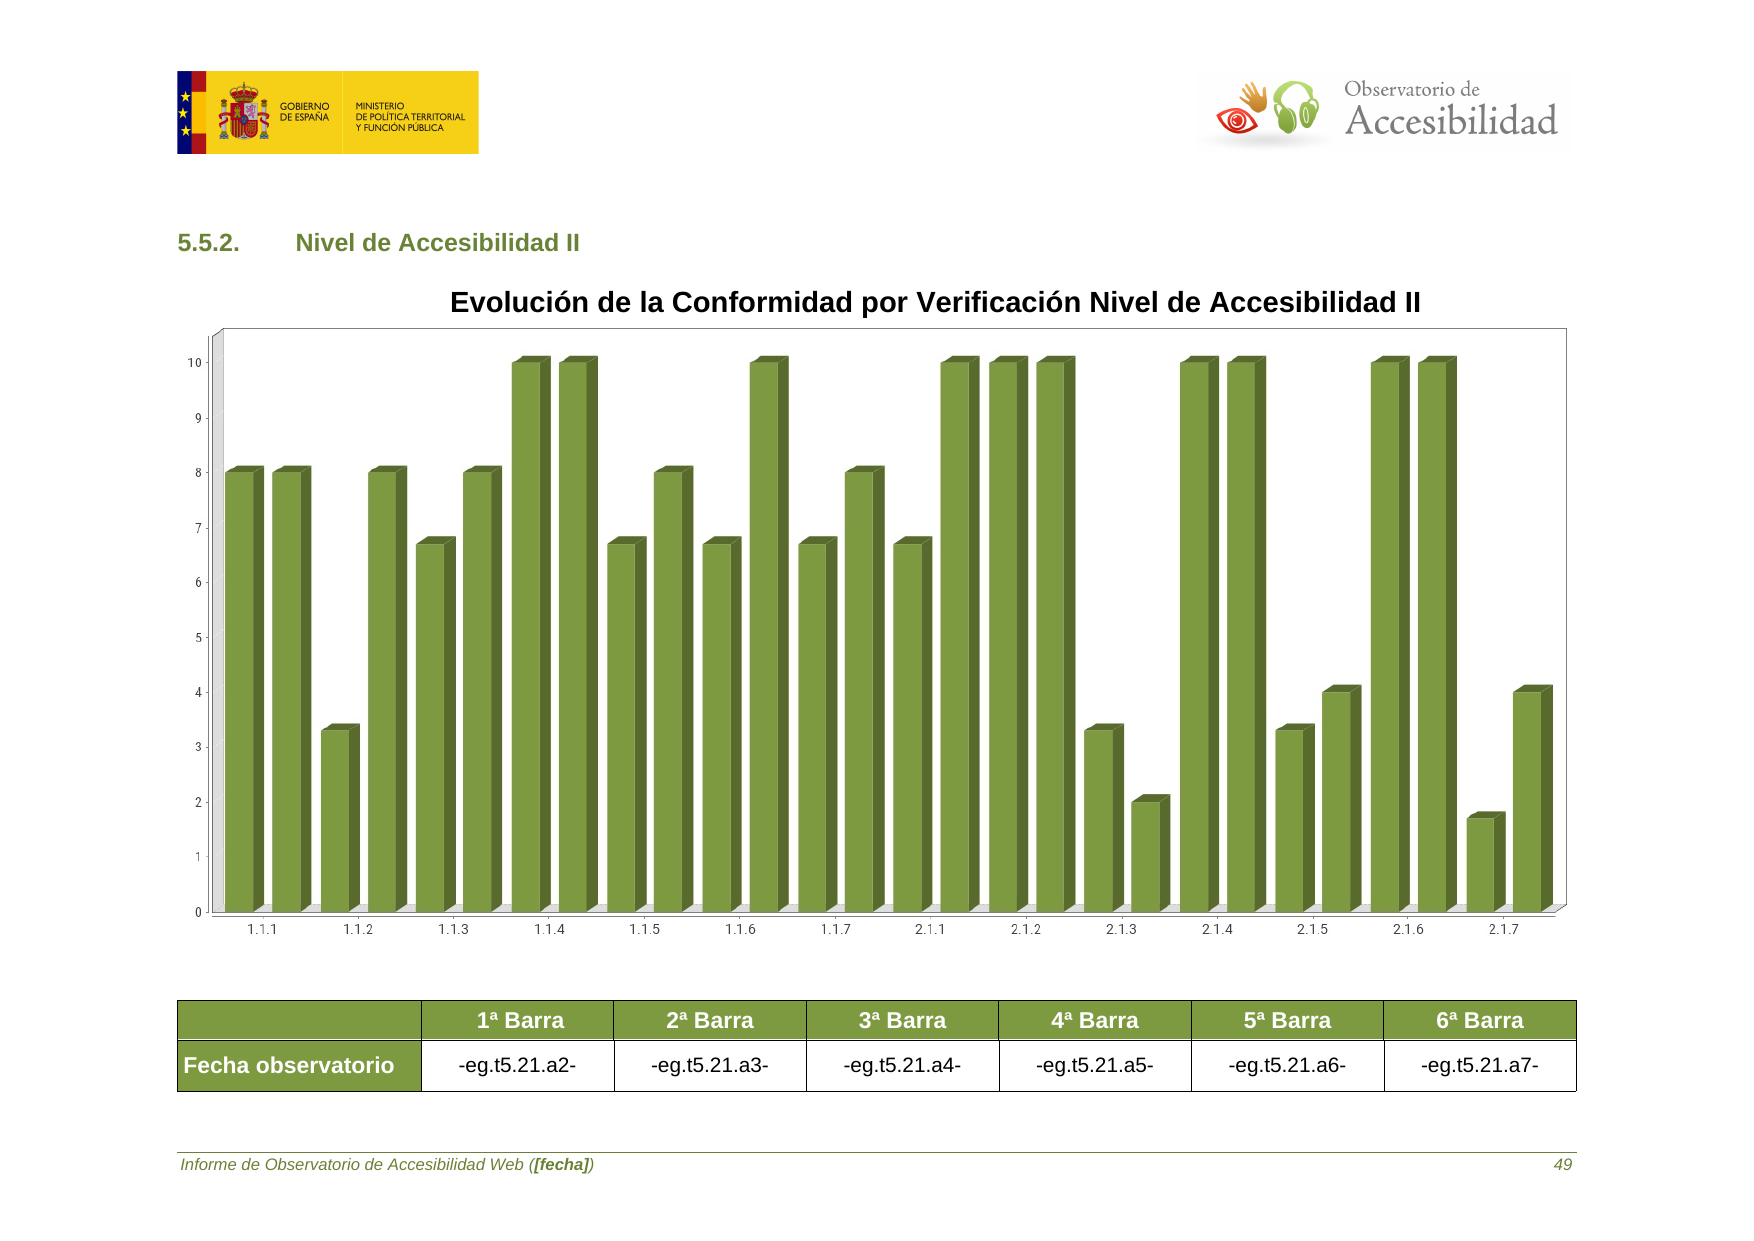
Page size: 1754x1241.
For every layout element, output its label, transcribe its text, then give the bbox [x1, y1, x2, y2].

table_cell -eg.t5.21.a6- [1192, 1041, 1384, 1091]
table_cell Fecha observatorio [178, 1041, 421, 1091]
table_cell -eg.t5.21.a4- [807, 1041, 999, 1091]
table_cell -eg.t5.21.a5- [1000, 1041, 1191, 1091]
table_header 1ª Barra [422, 1001, 613, 1039]
table_header [178, 1001, 421, 1039]
table_header 6ª Barra [1384, 1001, 1576, 1039]
table_cell -eg.t5.21.a2- [422, 1041, 614, 1091]
table_header 5ª Barra [1192, 1001, 1383, 1039]
table_header 4ª Barra [999, 1001, 1191, 1039]
picture [177, 71, 479, 154]
picture [177, 318, 1577, 943]
table_header 3ª Barra [807, 1001, 998, 1039]
subtitle Nivel de Accesibilidad II [177, 228, 1577, 257]
table_cell -eg.t5.21.a3- [615, 1041, 806, 1091]
picture [1196, 72, 1572, 154]
table_cell -eg.t5.21.a7- [1385, 1041, 1576, 1091]
list Evolución de la Conformidad por Verificación Nivel de Accesibilidad II [177, 285, 1577, 318]
table_header 2ª Barra [614, 1001, 806, 1039]
